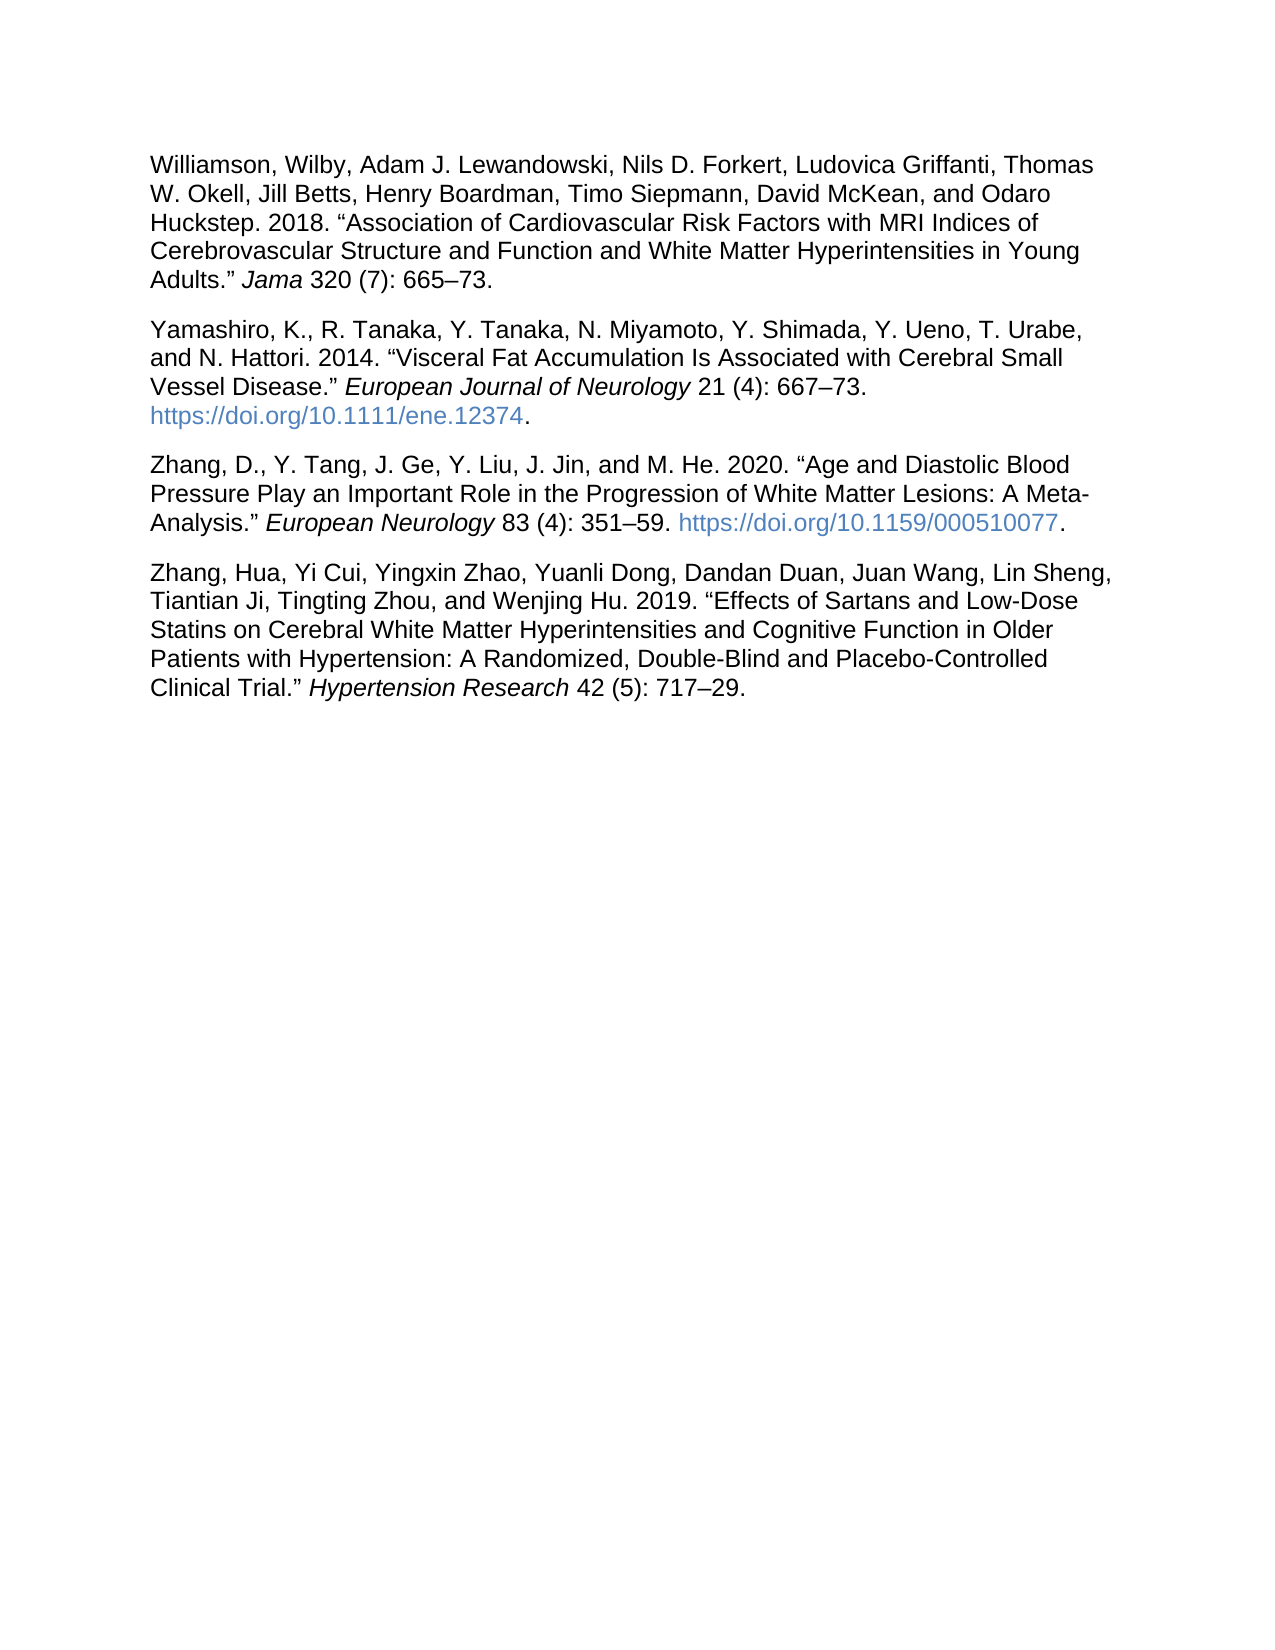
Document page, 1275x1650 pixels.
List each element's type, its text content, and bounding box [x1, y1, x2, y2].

text Zhang, D., Y. Tang, J. Ge, Y. Liu, J. Jin, and M. He. 2020. “Age and Diastolic Blood Pressure Play an Important Role in the Progression of White Matter Lesions: A Meta-Analysis.” European Neurology 83 (4): 351–59. https://doi.org/10.1159/000510077. [150, 450, 1125, 537]
text Zhang, Hua, Yi Cui, Yingxin Zhao, Yuanli Dong, Dandan Duan, Juan Wang, Lin Sheng, Tiantian Ji, Tingting Zhou, and Wenjing Hu. 2019. “Effects of Sartans and Low-Dose Statins on Cerebral White Matter Hyperintensities and Cognitive Function in Older Patients with Hypertension: A Randomized, Double-Blind and Placebo-Controlled Clinical Trial.” Hypertension Research 42 (5): 717–29. [150, 557, 1125, 701]
text Yamashiro, K., R. Tanaka, Y. Tanaka, N. Miyamoto, Y. Shimada, Y. Ueno, T. Urabe, and N. Hattori. 2014. “Visceral Fat Accumulation Is Associated with Cerebral Small Vessel Disease.” European Journal of Neurology 21 (4): 667–73. https://doi.org/10.1111/ene.12374. [150, 314, 1125, 429]
text Williamson, Wilby, Adam J. Lewandowski, Nils D. Forkert, Ludovica Griffanti, Thomas W. Okell, Jill Betts, Henry Boardman, Timo Siepmann, David McKean, and Odaro Huckstep. 2018. “Association of Cardiovascular Risk Factors with MRI Indices of Cerebrovascular Structure and Function and White Matter Hyperintensities in Young Adults.” Jama 320 (7): 665–73. [150, 150, 1125, 294]
